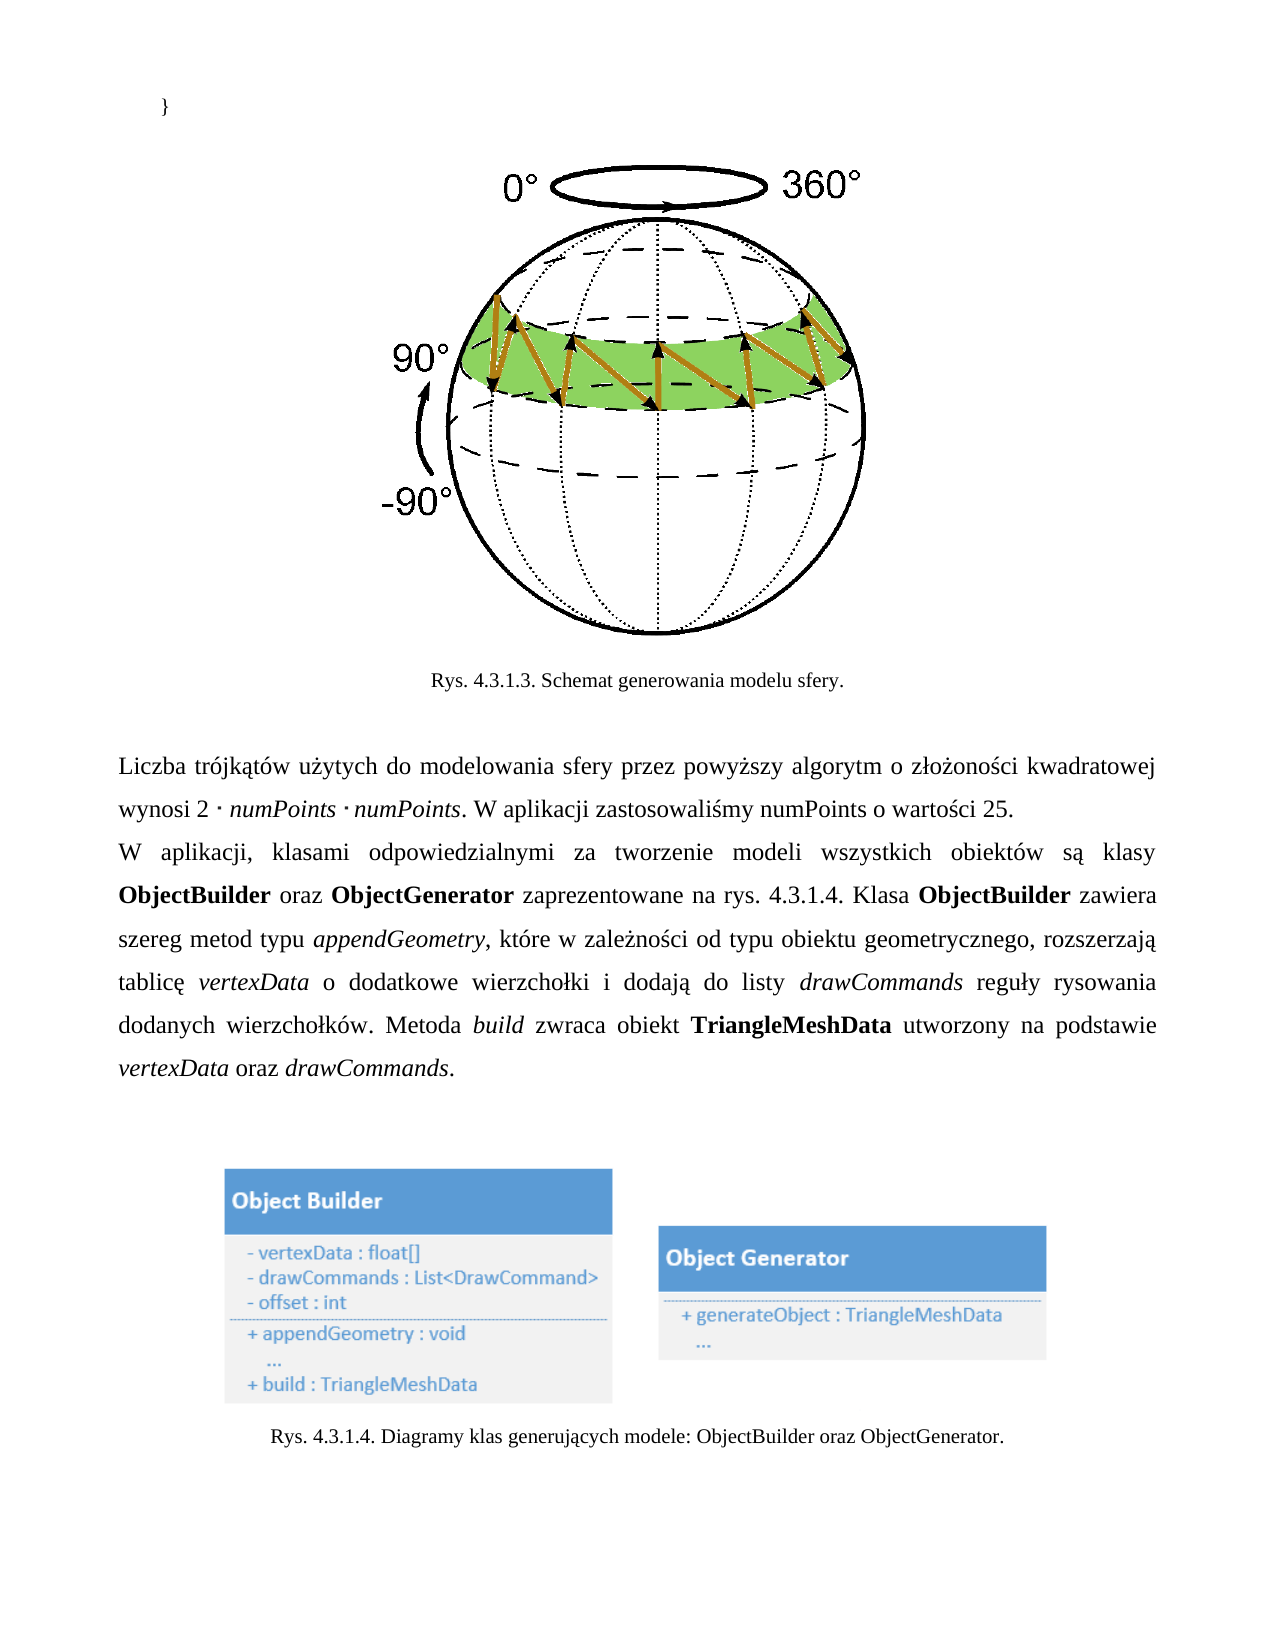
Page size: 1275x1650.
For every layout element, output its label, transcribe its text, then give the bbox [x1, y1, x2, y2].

text Rys. 4.3.1.4. Diagramy klas generujących modele: ObjectBuilder oraz ObjectGenerator. [118, 1143, 1157, 1448]
picture [372, 120, 903, 651]
text Rys. 4.3.1.3. Schemat generowania modelu sfery. [118, 668, 1157, 692]
text W aplikacji, klasami odpowiedzialnymi za tworzenie modeli wszystkich obiektów są klasy ObjectBuilder oraz ObjectGenerator zaprezentowane na rys. 4.3.1.4. Klasa ObjectBuilder zawiera szereg metod typu appendGeometry, które w zależności od typu obiektu geometrycznego, rozszerzają tablicę vertexData o dodatkowe wierzchołki i dodają do listy drawCommands reguły rysowania dodanych wierzchołków. Metoda build zwraca obiekt TriangleMeshData utworzony na podstawie vertexData oraz drawCommands. [118, 837, 1157, 1082]
text Liczba trójkątów użytych do modelowania sfery przez powyższy algorytm o złożoności kwadratowej wynosi 2 ᐧ numPoints ᐧ numPoints. W aplikacji zastosowaliśmy numPoints o wartości 25. [118, 751, 1157, 823]
text } [118, 94, 1157, 118]
picture [216, 1160, 1059, 1411]
